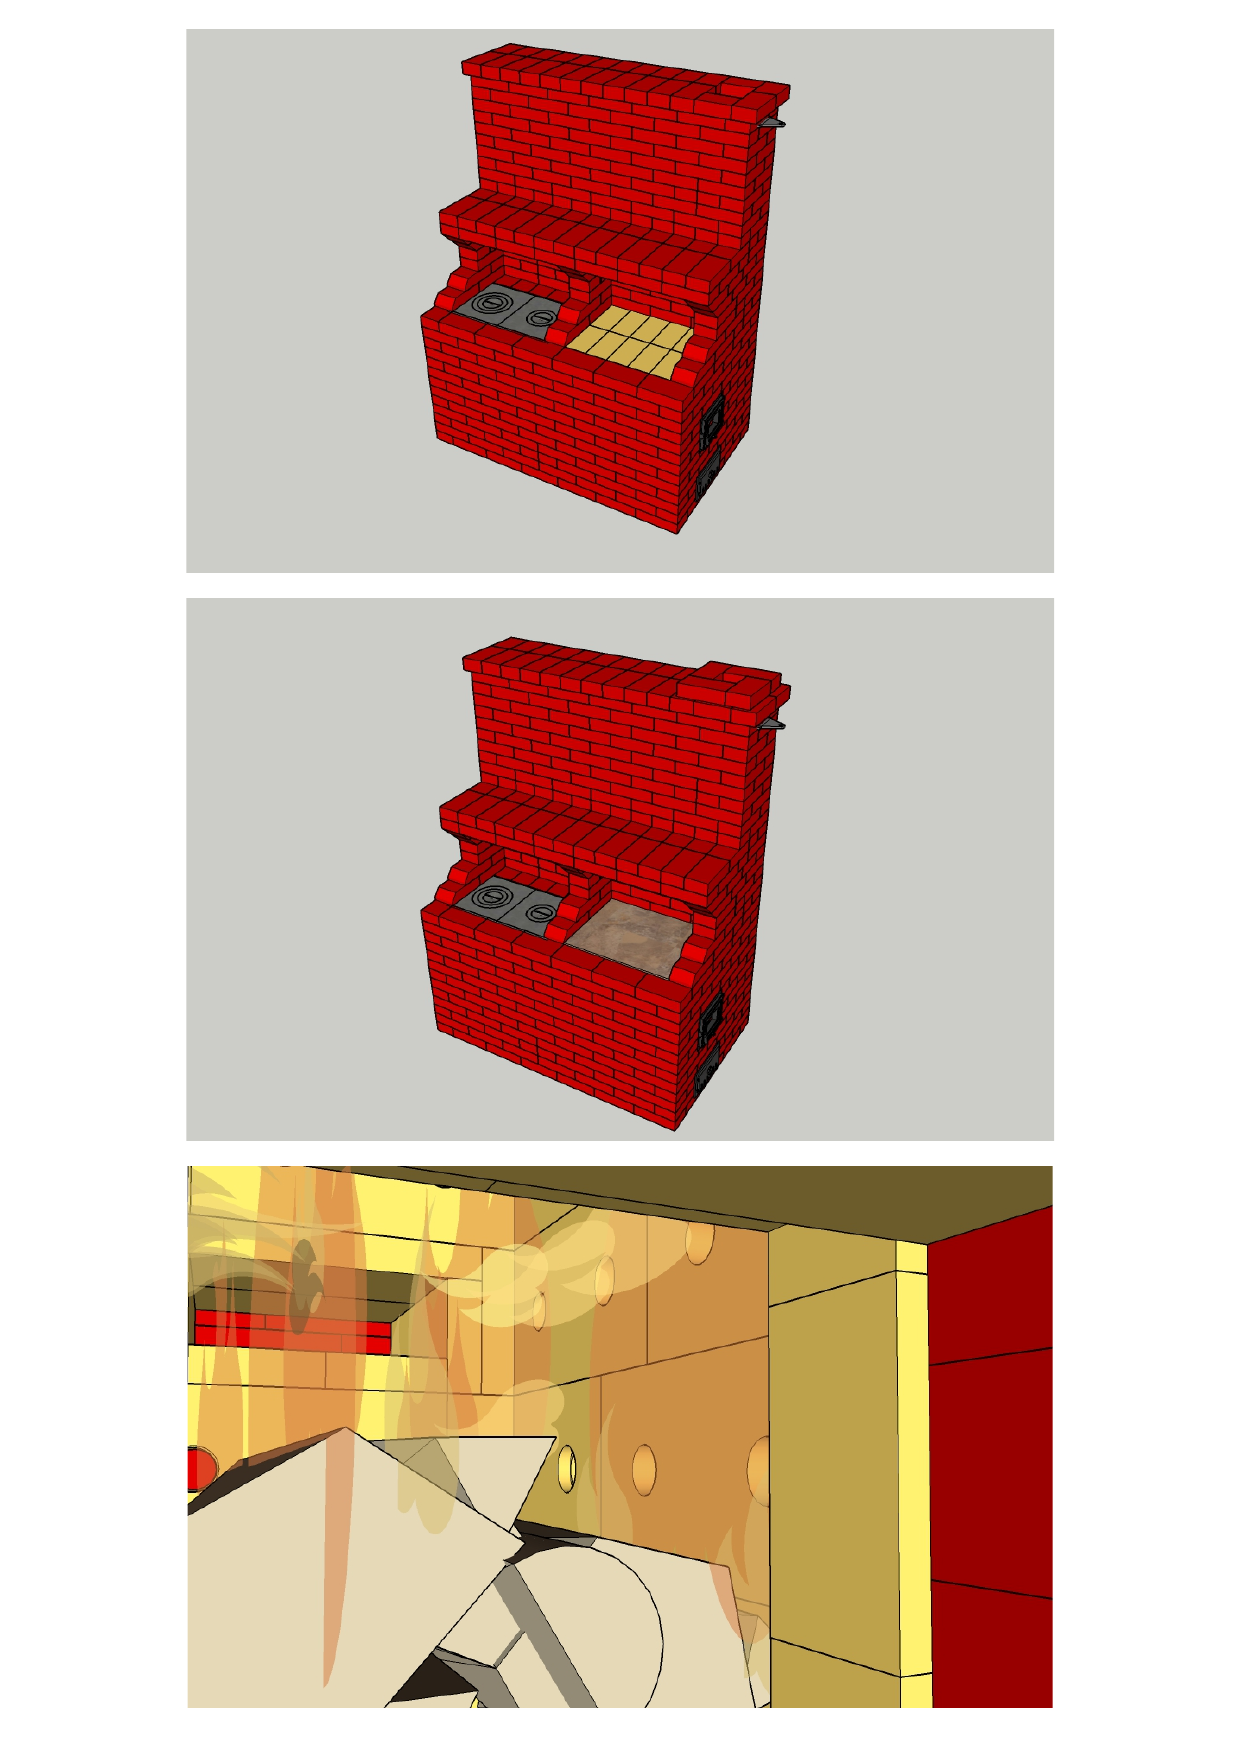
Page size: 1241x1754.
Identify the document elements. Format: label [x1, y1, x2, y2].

picture [187, 1166, 1053, 1708]
picture [186, 598, 1055, 1141]
picture [186, 29, 1055, 573]
